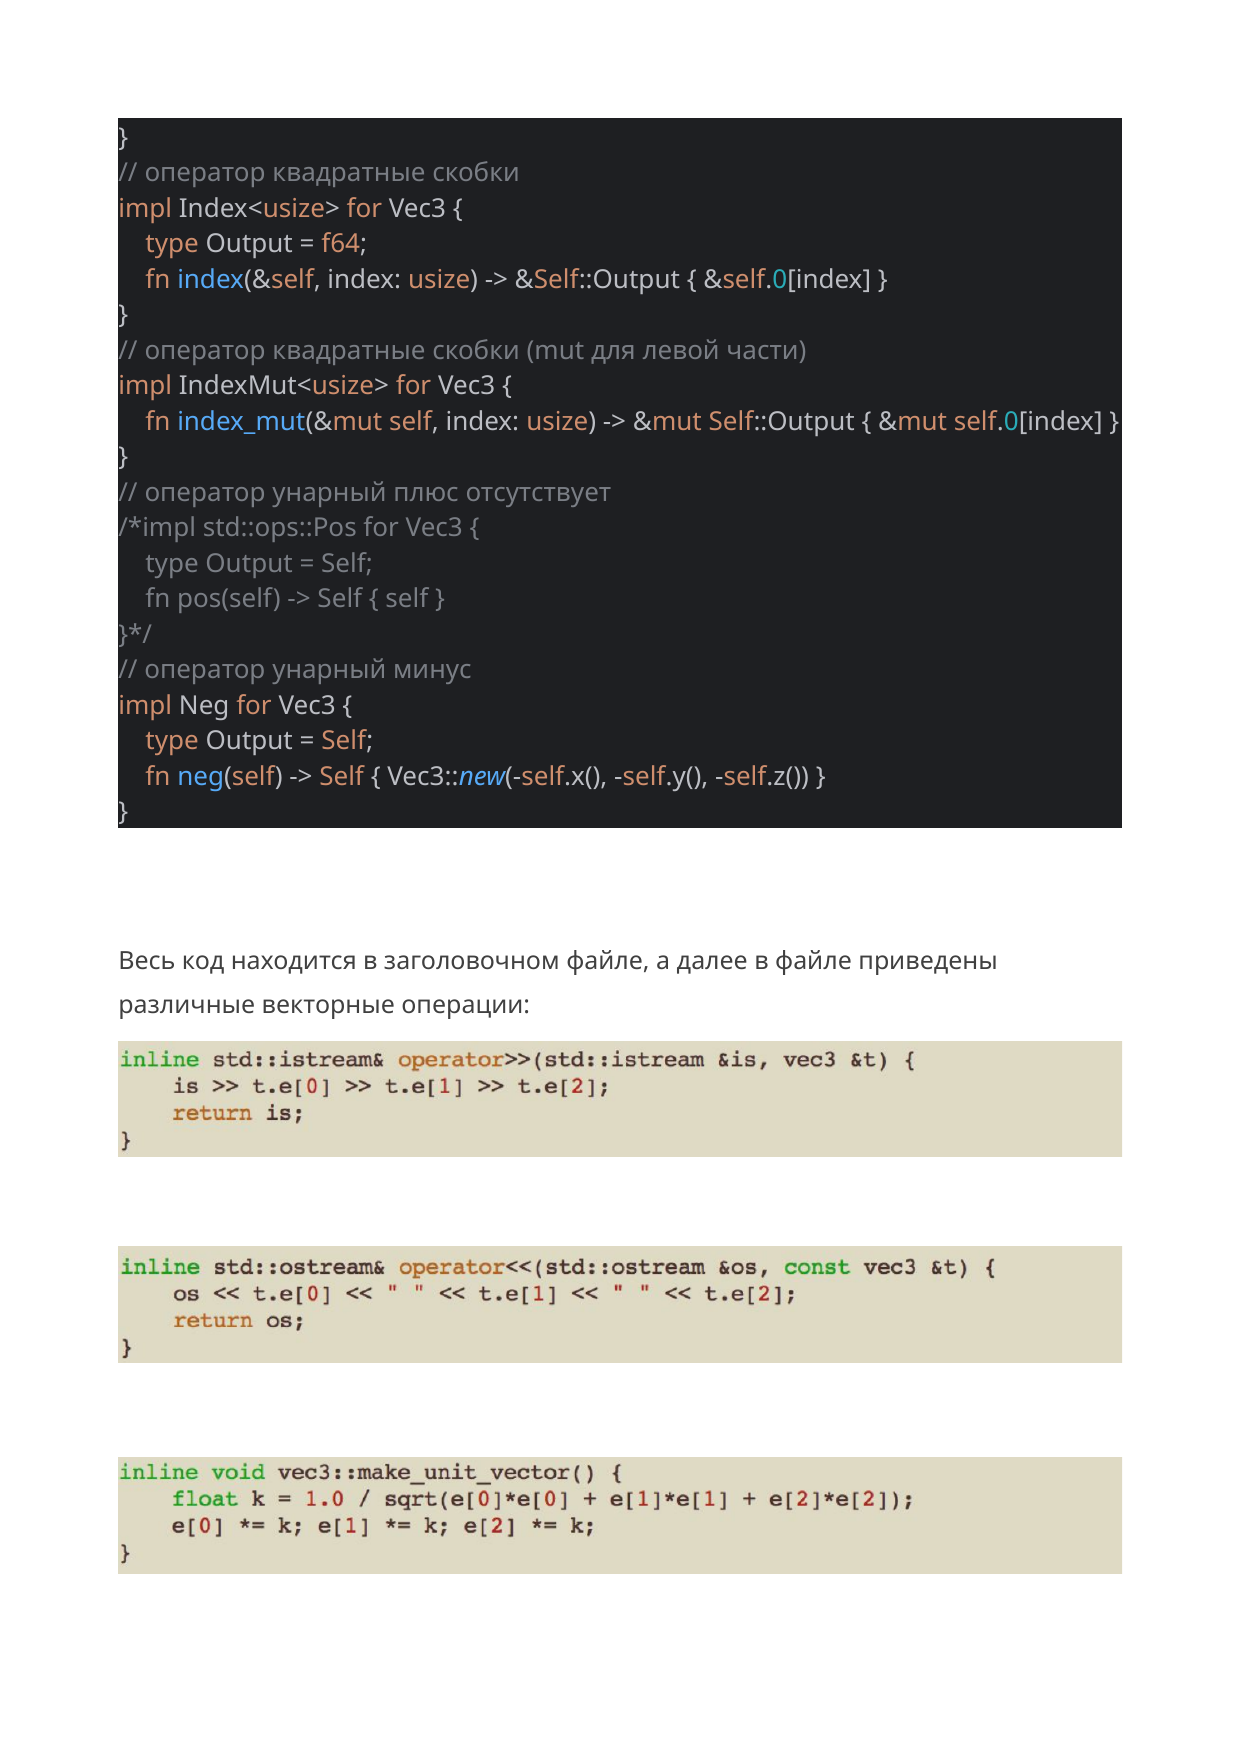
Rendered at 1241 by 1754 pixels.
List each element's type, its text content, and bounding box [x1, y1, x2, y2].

text Весь код находится в заголовочном файле, а далее в файле приведены различные векторные операции: [118, 933, 1122, 1021]
picture [118, 1246, 1123, 1363]
text // оператор квадратные скобки impl Index<usize> for Vec3 { type Output = f64; fn index(&self, index: usize) -> &Self::Output { &self.0[index] } } [118, 154, 1122, 331]
text // оператор унарный плюс отсутствует /*impl std::ops::Pos for Vec3 { type Output = Self; fn pos(self) -> Self { self } }*/ // оператор унарный минус impl Neg for Vec3 { type Output = Self; fn neg(self) -> Self { Vec3::new(-self.x(), -self.y(), -self.z()) } } [118, 473, 1122, 828]
text } [118, 118, 1122, 154]
picture [118, 1041, 1123, 1157]
text // оператор квадратные скобки (mut для левой части) impl IndexMut<usize> for Vec3 { fn index_mut(&mut self, index: usize) -> &mut Self::Output { &mut self.0[index] } } [118, 331, 1122, 473]
picture [118, 1457, 1123, 1574]
